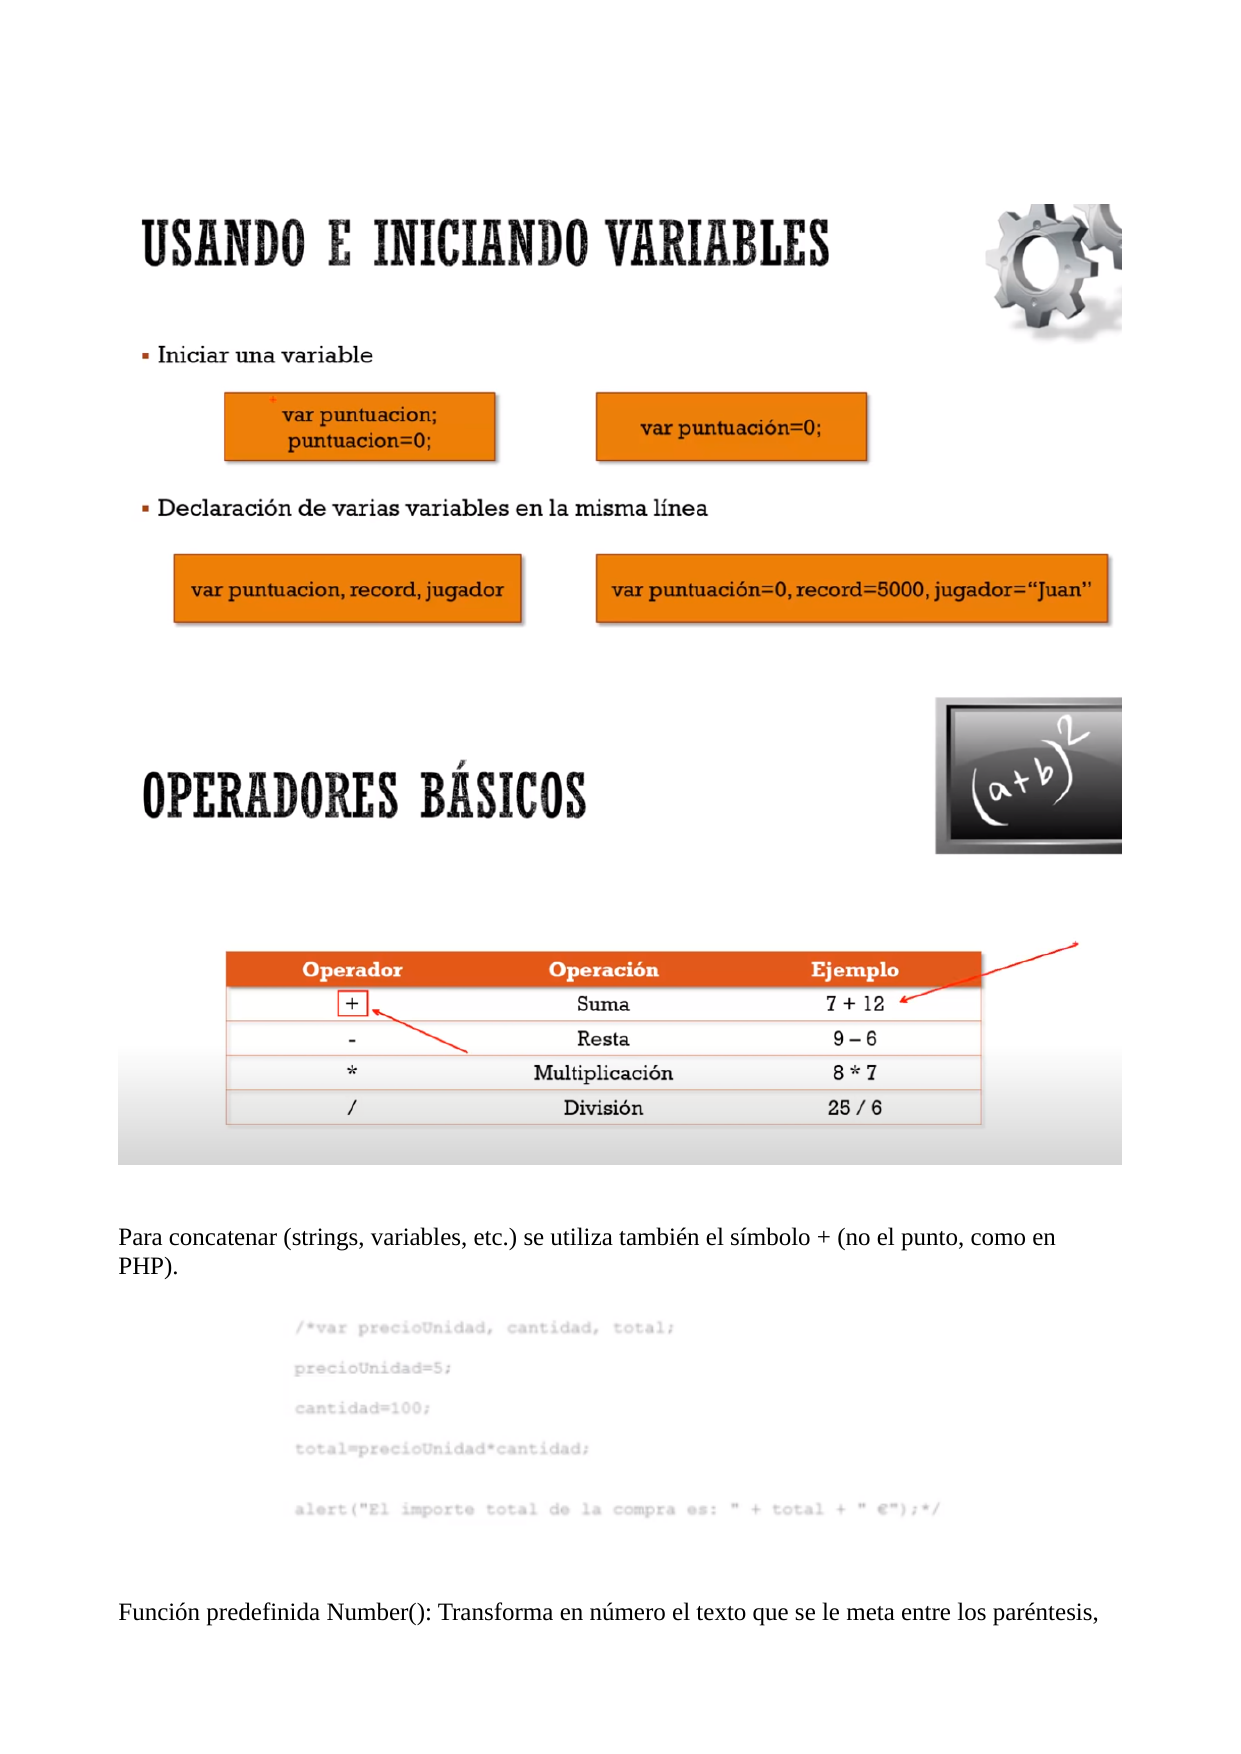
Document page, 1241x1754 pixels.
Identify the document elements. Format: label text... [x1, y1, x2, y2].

text Para concatenar (strings, variables, etc.) se utiliza también el símbolo + (no el punto, como en PHP). [118, 1222, 1122, 1280]
picture [118, 204, 1122, 628]
text Función predefinida Number(): Transforma en número el texto que se le meta entre los paréntesis, [118, 1597, 1122, 1626]
picture [270, 1308, 970, 1540]
picture [118, 685, 1122, 1165]
